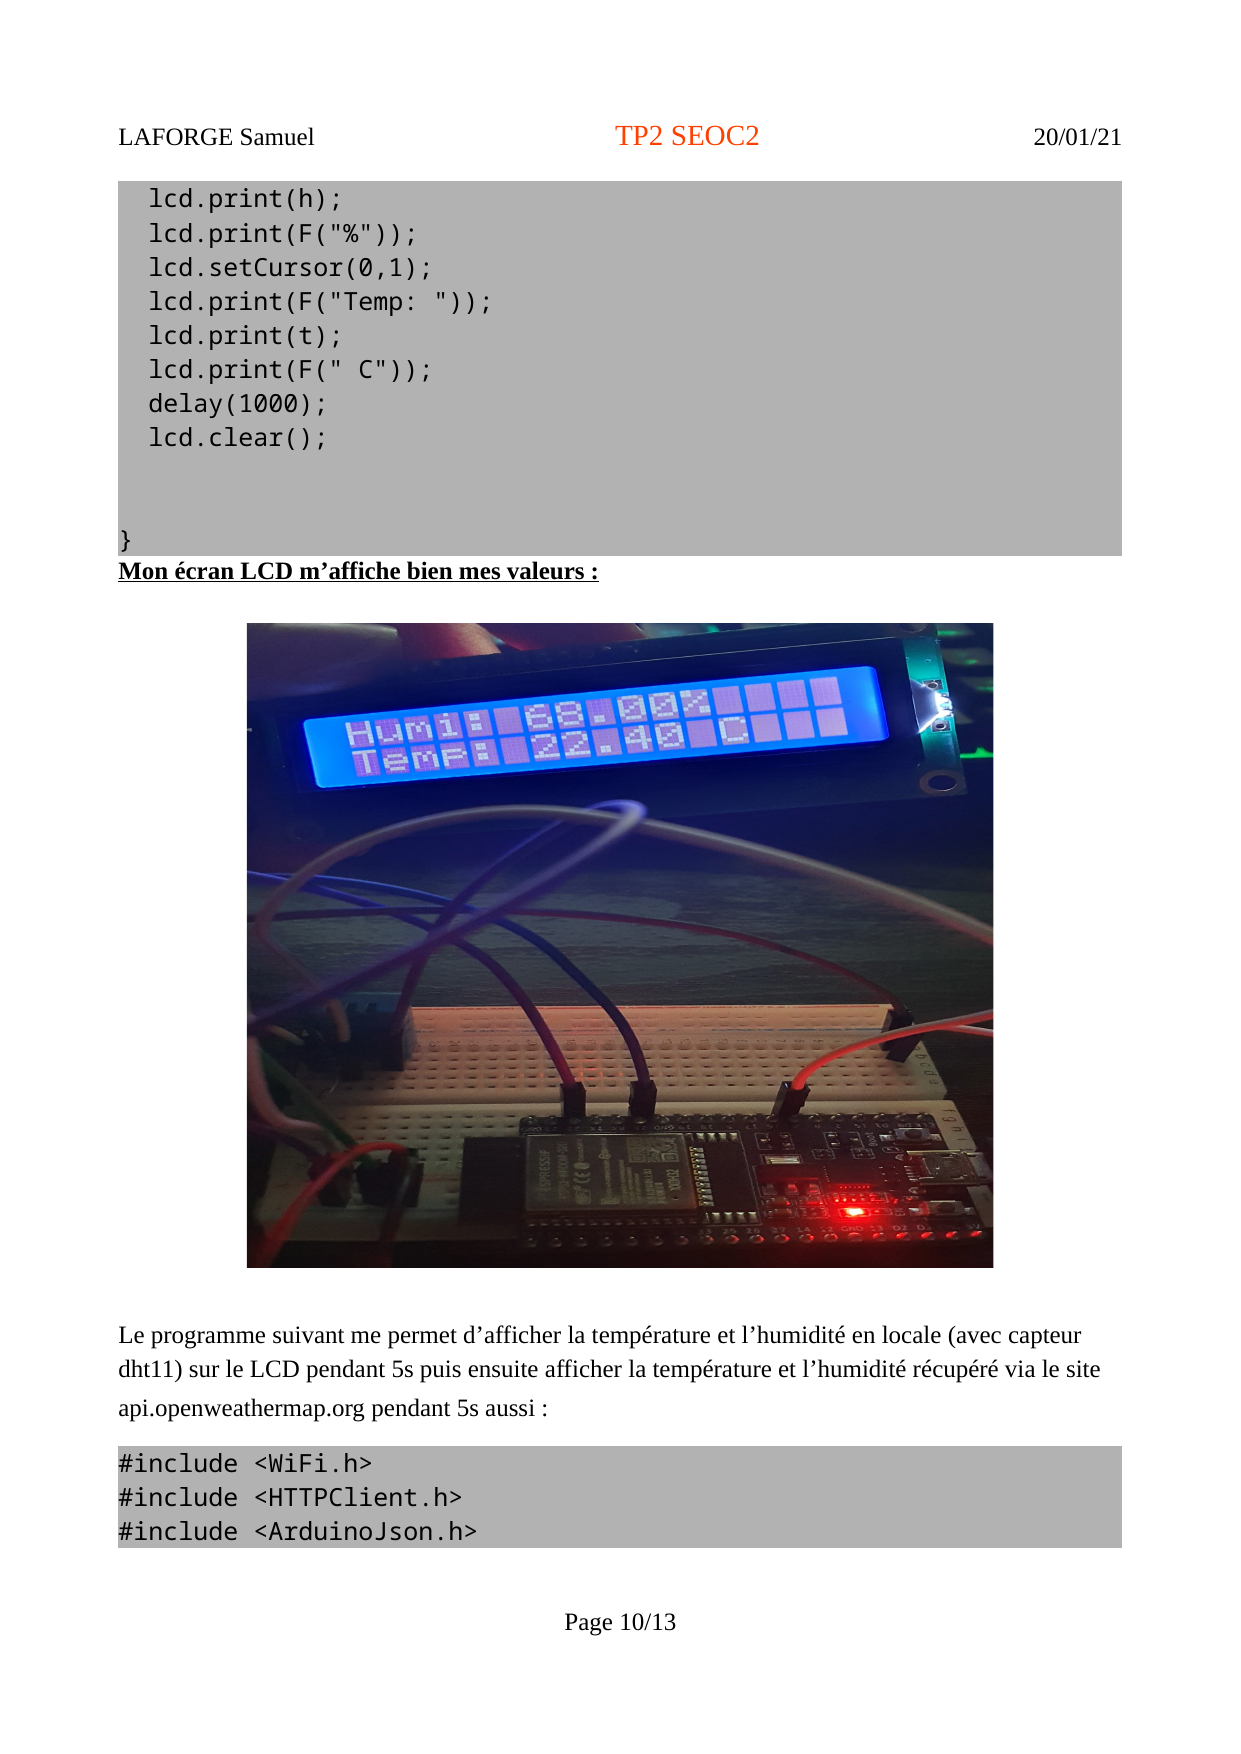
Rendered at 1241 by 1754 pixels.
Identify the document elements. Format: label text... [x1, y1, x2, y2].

picture [246, 646, 994, 1213]
text #include <HTTPClient.h> [118, 1479, 1122, 1514]
text Le programme suivant me permet d’afficher la température et l’humidité en locale (avec capteur dht11) sur le LCD pendant 5s puis ensuite afficher la température et l’humidité récupéré via le site api.openweathermap.org pendant 5s aussi : [118, 1320, 1122, 1424]
text delay(1000); [118, 386, 1122, 419]
text #include <ArduinoJson.h> [118, 1514, 1122, 1548]
text lcd.print(F("Temp: ")); [118, 283, 1122, 317]
text } [118, 522, 1122, 556]
text lcd.print(F(" C")); [118, 351, 1122, 386]
text lcd.print(F("%")); [118, 215, 1122, 249]
text #include <WiFi.h> [118, 1446, 1122, 1479]
text Mon écran LCD m’affiche bien mes valeurs : [118, 556, 1122, 584]
text lcd.clear(); [118, 419, 1122, 454]
text lcd.setCursor(0,1); [118, 249, 1122, 283]
text lcd.print(h); [118, 181, 1122, 215]
text lcd.print(t); [118, 317, 1122, 351]
